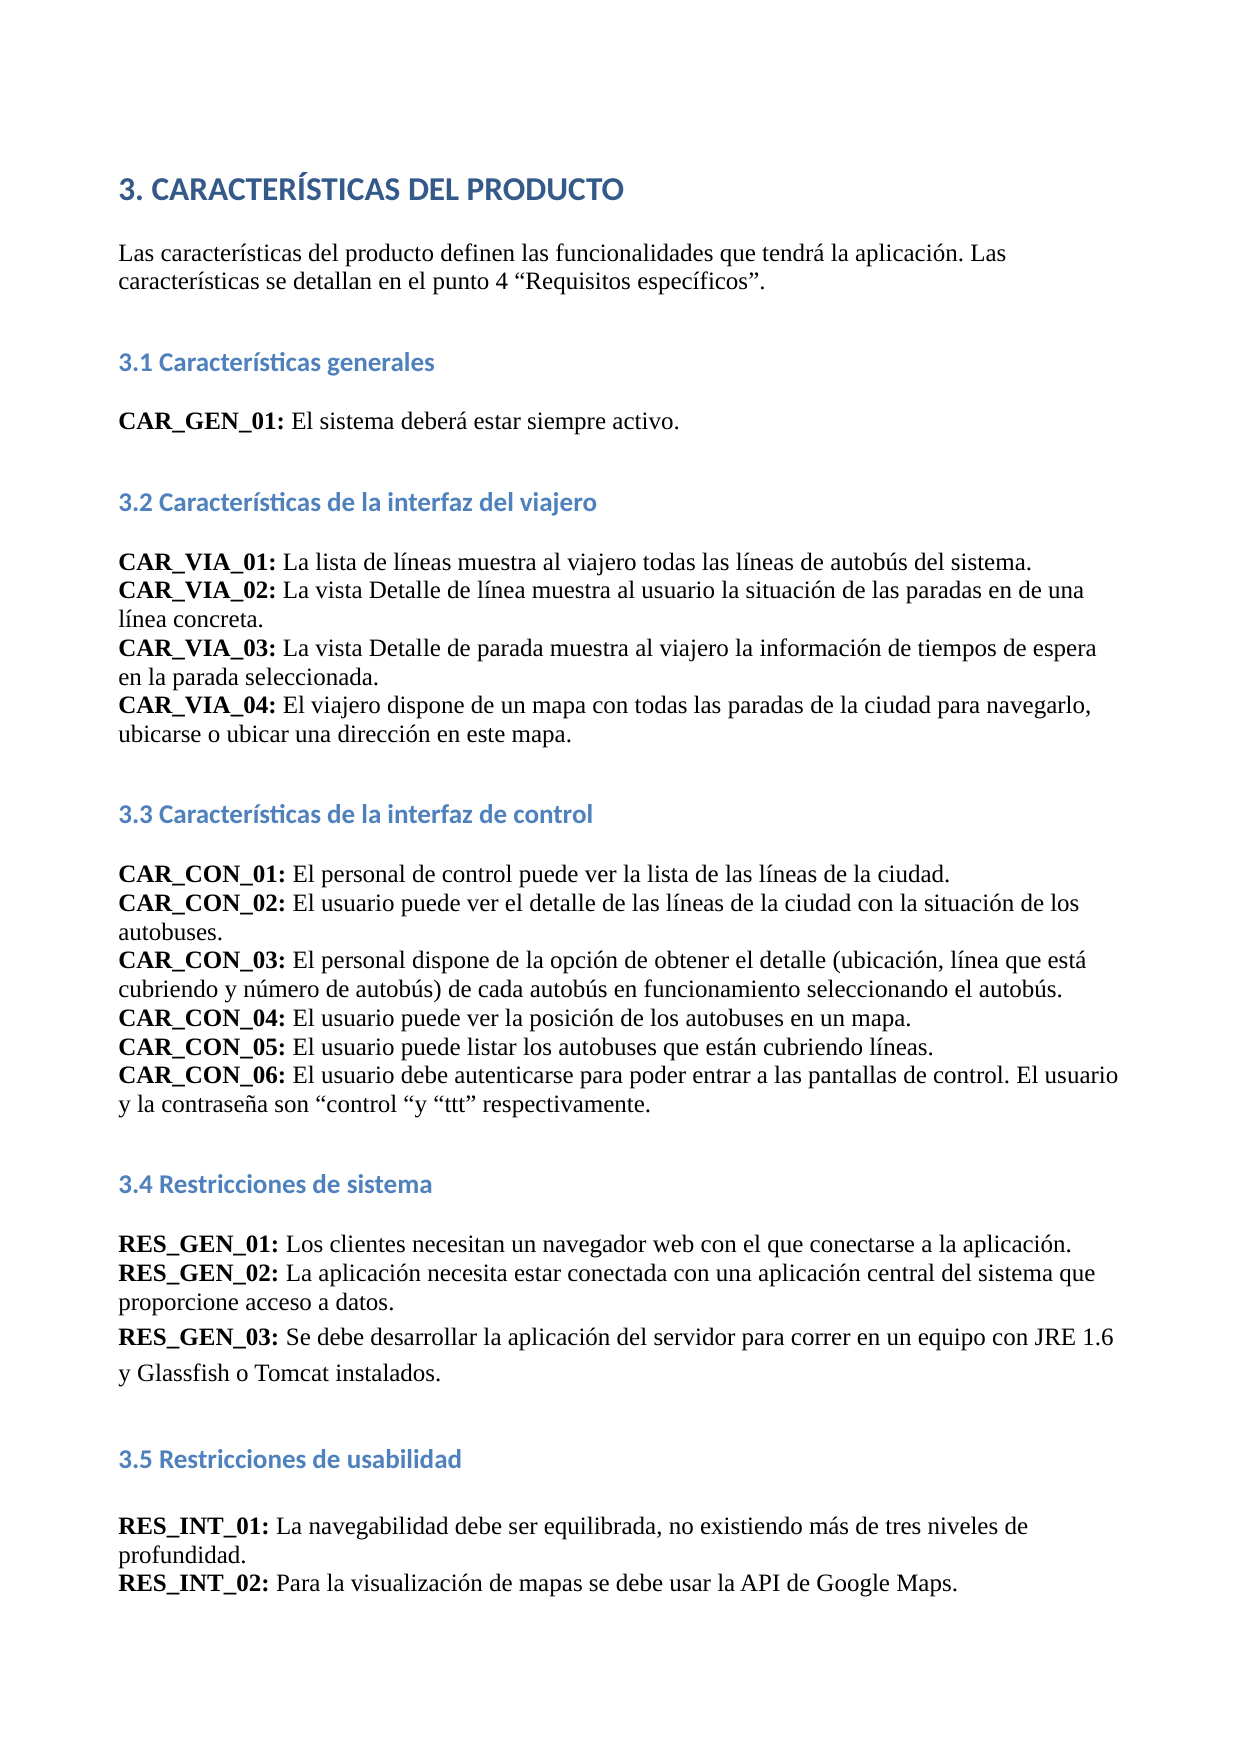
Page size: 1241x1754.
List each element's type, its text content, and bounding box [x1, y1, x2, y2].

text RES_GEN_02: La aplicación necesita estar conectada con una aplicación central del sistema que proporcione acceso a datos. [118, 1258, 1122, 1316]
text RES_INT_02: Para la visualización de mapas se debe usar la API de Google Maps. [118, 1568, 1122, 1597]
subtitle 3.5 Restricciones de usabilidad [118, 1443, 1122, 1476]
subtitle 3.2 Características de la interfaz del viajero [118, 485, 1122, 518]
subtitle 3. CARACTERÍSTICAS DEL PRODUCTO [118, 168, 1122, 209]
text CAR_VIA_03: La vista Detalle de parada muestra al viajero la información de tiempos de espera en la parada seleccionada. [118, 633, 1122, 690]
text CAR_CON_05: El usuario puede listar los autobuses que están cubriendo líneas. [118, 1032, 1122, 1060]
text RES_GEN_03: Se debe desarrollar la aplicación del servidor para correr en un equipo con JRE 1.6 y Glassfish o Tomcat instalados. [118, 1316, 1122, 1386]
text CAR_GEN_01: El sistema deberá estar siempre activo. [118, 406, 1122, 435]
text RES_GEN_01: Los clientes necesitan un navegador web con el que conectarse a la aplicación. [118, 1229, 1122, 1258]
text CAR_CON_04: El usuario puede ver la posición de los autobuses en un mapa. [118, 1003, 1122, 1032]
subtitle 3.4 Restricciones de sistema [118, 1167, 1122, 1201]
text CAR_VIA_02: La vista Detalle de línea muestra al usuario la situación de las paradas en de una línea concreta. [118, 575, 1122, 633]
text CAR_CON_06: El usuario debe autenticarse para poder entrar a las pantallas de control. El usuario y la contraseña son “control “y “ttt” respectivamente. [118, 1060, 1122, 1118]
text CAR_VIA_04: El viajero dispone de un mapa con todas las paradas de la ciudad para navegarlo, ubicarse o ubicar una dirección en este mapa. [118, 690, 1122, 748]
text Las características del producto definen las funcionalidades que tendrá la aplicación. Las características se detallan en el punto 4 “Requisitos específicos”. [118, 238, 1122, 295]
text CAR_VIA_01: La lista de líneas muestra al viajero todas las líneas de autobús del sistema. [118, 547, 1122, 575]
text CAR_CON_02: El usuario puede ver el detalle de las líneas de la ciudad con la situación de los autobuses. [118, 888, 1122, 945]
text RES_INT_01: La navegabilidad debe ser equilibrada, no existiendo más de tres niveles de profundidad. [118, 1511, 1122, 1568]
subtitle 3.3 Características de la interfaz de control [118, 797, 1122, 830]
subtitle 3.1 Características generales [118, 345, 1122, 378]
text CAR_CON_01: El personal de control puede ver la lista de las líneas de la ciudad. [118, 859, 1122, 888]
text CAR_CON_03: El personal dispone de la opción de obtener el detalle (ubicación, línea que está cubriendo y número de autobús) de cada autobús en funcionamiento seleccionando el autobús. [118, 945, 1122, 1003]
